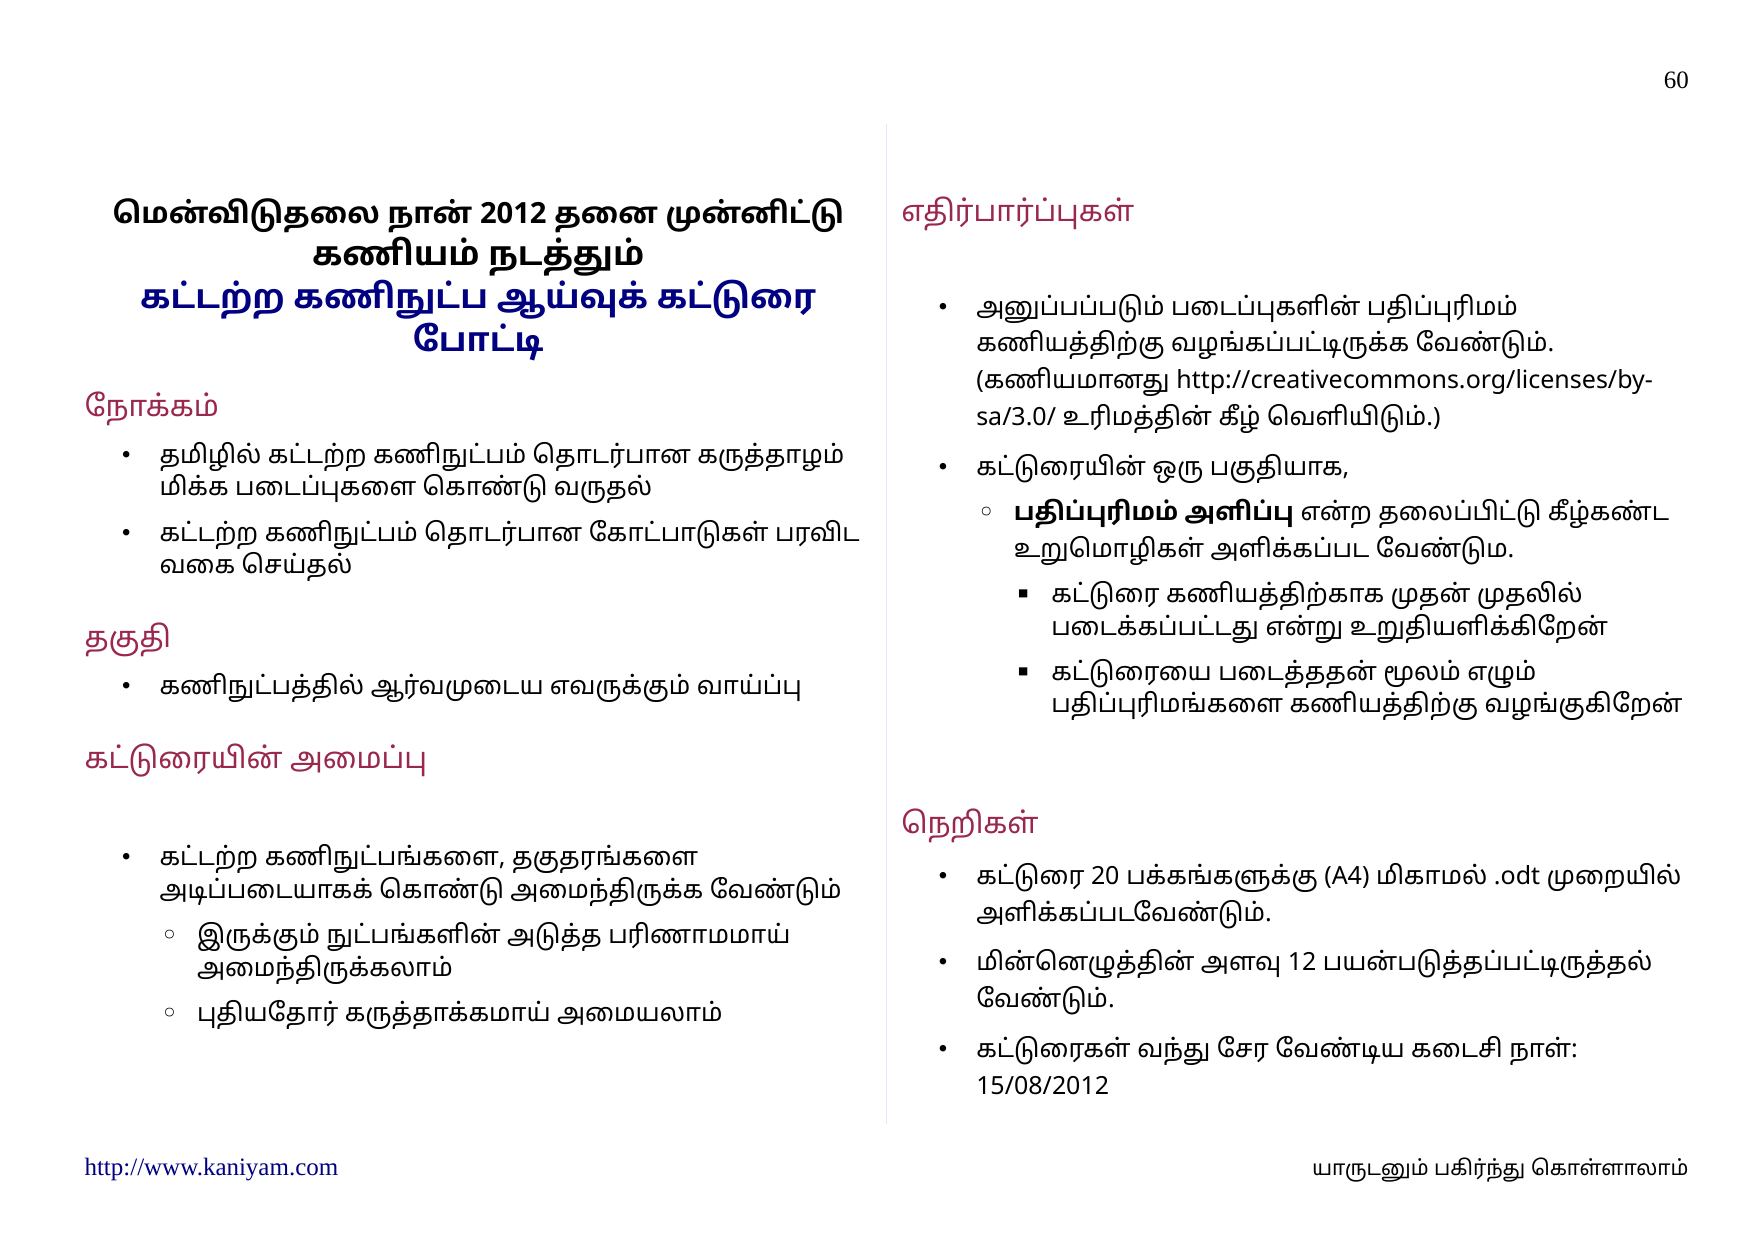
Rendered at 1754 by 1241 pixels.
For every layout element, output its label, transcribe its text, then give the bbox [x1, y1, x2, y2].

subtitle கட்டுரையின் அமைப்பு [84, 742, 872, 780]
list கட்டற்ற கணிநுட்பங்களை, தகுதரங்களை அடிப்படையாகக் கொண்டு அமைந்திருக்க வேண்டும் [122, 839, 872, 908]
text மென்விடுதலை நான் 2012 தனை முன்னிட்டு [84, 192, 872, 235]
subtitle கட்டற்ற கணிநுட்ப ஆய்வுக் கட்டுரை போட்டி [84, 278, 872, 365]
list மின்னெழுத்தின் அளவு 12 பயன்படுத்தப்பட்டிருத்தல் வேண்டும். [938, 944, 1688, 1018]
list தமிழில் கட்டற்ற கணிநுட்பம் தொடர்பான கருத்தாழம் மிக்க படைப்புகளை கொண்டு வருதல் [122, 441, 872, 506]
subtitle எதிர்பார்ப்புகள் [901, 195, 1688, 233]
list கட்டுரையின் ஒரு பகுதியாக, [938, 448, 1688, 486]
list அனுப்பப்படும் படைப்புகளின் பதிப்புரிமம் கணியத்திற்கு வழங்கப்பட்டிருக்க வேண்டும். (கணியமானது http://creativecommons.org/licenses/by-sa/3.0/ உரிமத்தின் கீழ் வெளியிடும்.) [938, 292, 1688, 436]
list கட்டுரை 20 பக்கங்களுக்கு (A4) மிகாமல் .odt முறையில் அளிக்கப்படவேண்டும். [938, 858, 1688, 932]
list கட்டுரைகள் வந்து சேர வேண்டிய கடைசி நாள்: 15/08/2012 [938, 1031, 1688, 1102]
list கட்டுரையை படைத்ததன் மூலம் எழும் பதிப்புரிமங்களை கணியத்திற்கு வழங்குகிறேன் [1013, 658, 1688, 723]
list பதிப்புரிமம் அளிப்பு என்ற தலைப்பிட்டு கீழ்கண்ட உறுமொழிகள் அளிக்கப்பட வேண்டும. [976, 498, 1688, 568]
subtitle நெறிகள் [901, 807, 1688, 845]
subtitle தகுதி [84, 621, 872, 659]
subtitle நோக்கம் [84, 390, 872, 428]
list புதியதோர் கருத்தாக்கமாய் அமையலாம் [159, 999, 872, 1031]
text கணியம் நடத்தும் [84, 235, 872, 278]
list கட்டற்ற கணிநுட்பம் தொடர்பான கோட்பாடுகள் பரவிட வகை செய்தல் [122, 518, 872, 584]
list கணிநுட்பத்தில் ஆர்வமுடைய எவருக்கும் வாய்ப்பு [122, 672, 872, 704]
list கட்டுரை கணியத்திற்காக முதன் முதலில் படைக்கப்பட்டது என்று உறுதியளிக்கிறேன் [1013, 580, 1688, 645]
list இருக்கும் நுட்பங்களின் அடுத்த பரிணாமமாய் அமைந்திருக்கலாம் [159, 921, 872, 986]
